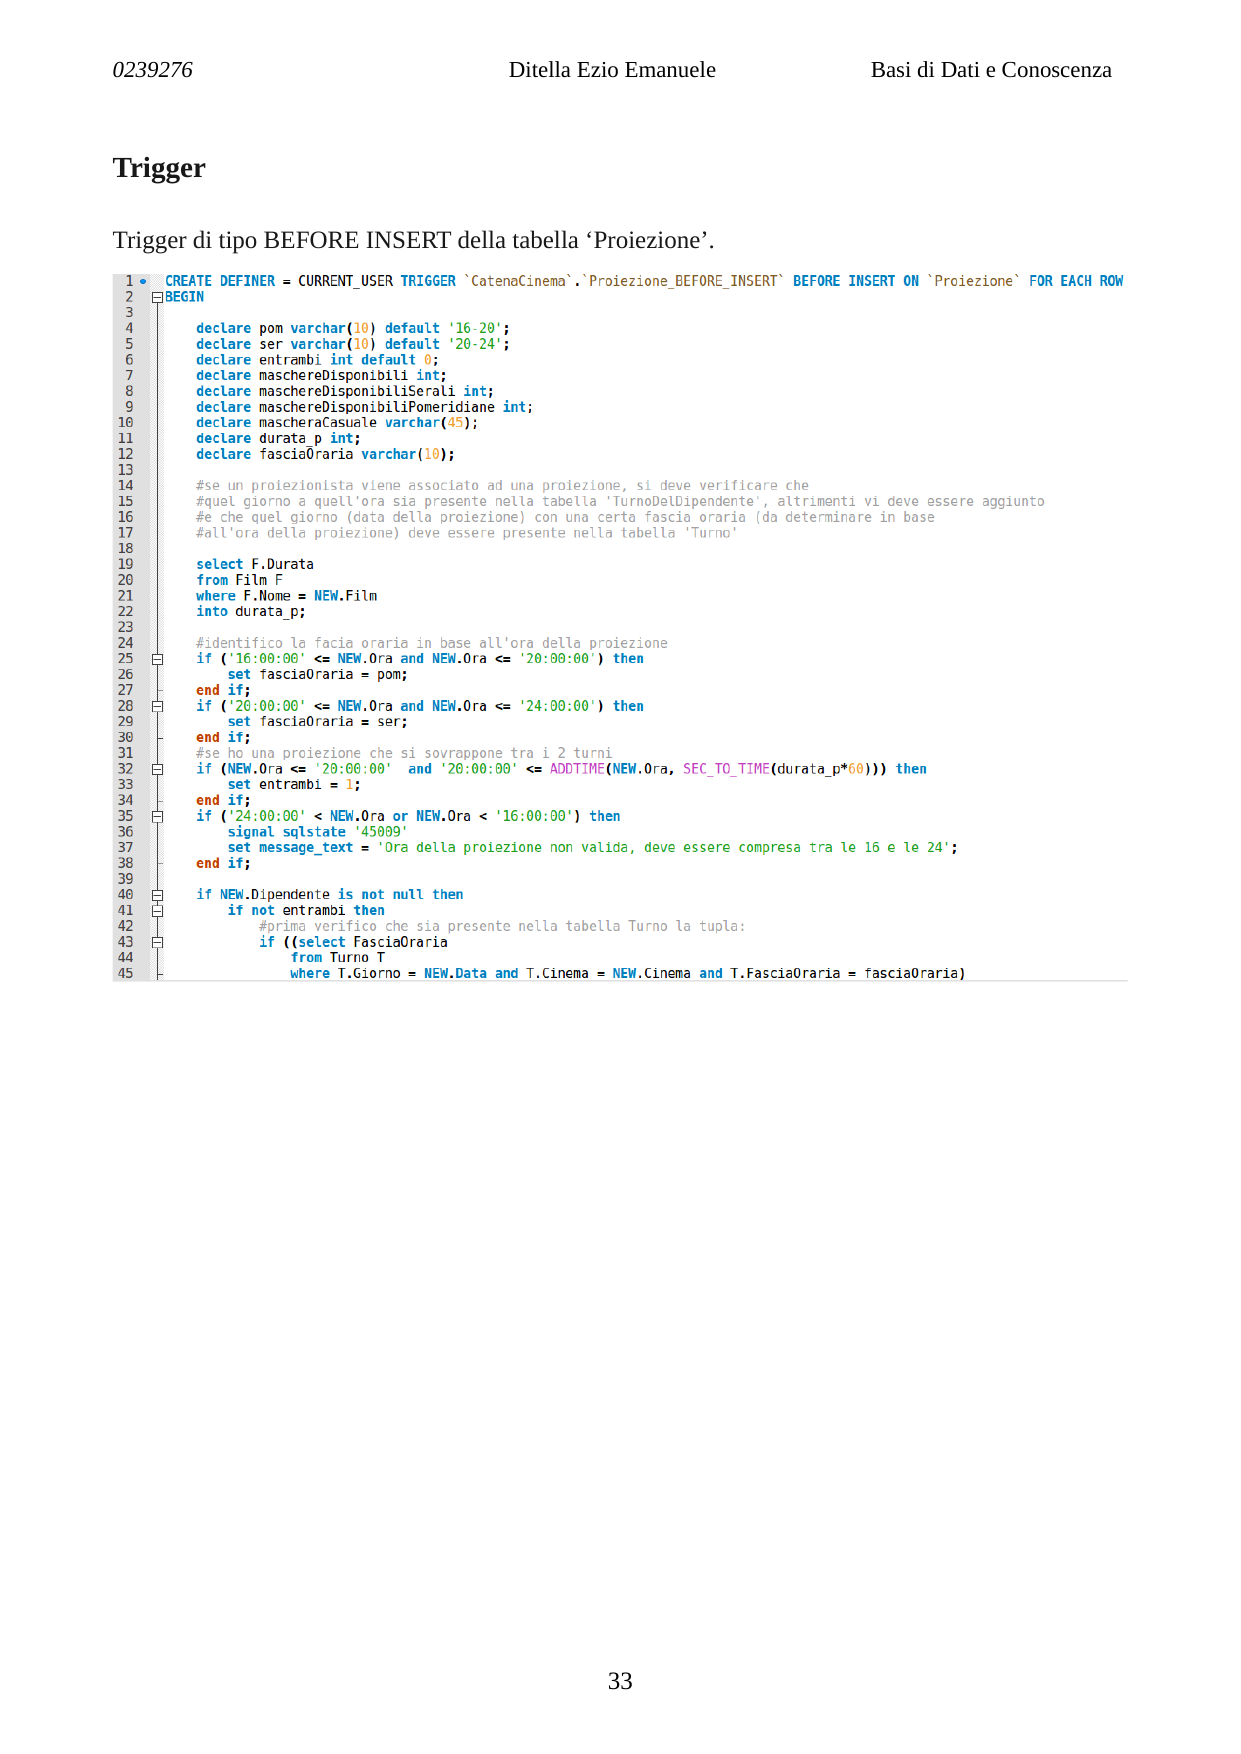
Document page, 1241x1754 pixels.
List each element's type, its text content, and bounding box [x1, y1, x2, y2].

subtitle Trigger di tipo BEFORE INSERT della tabella ‘Proiezione’. [112, 225, 1128, 254]
picture [184, 274, 191, 283]
subtitle Trigger [112, 150, 1128, 183]
picture [112, 274, 1128, 982]
